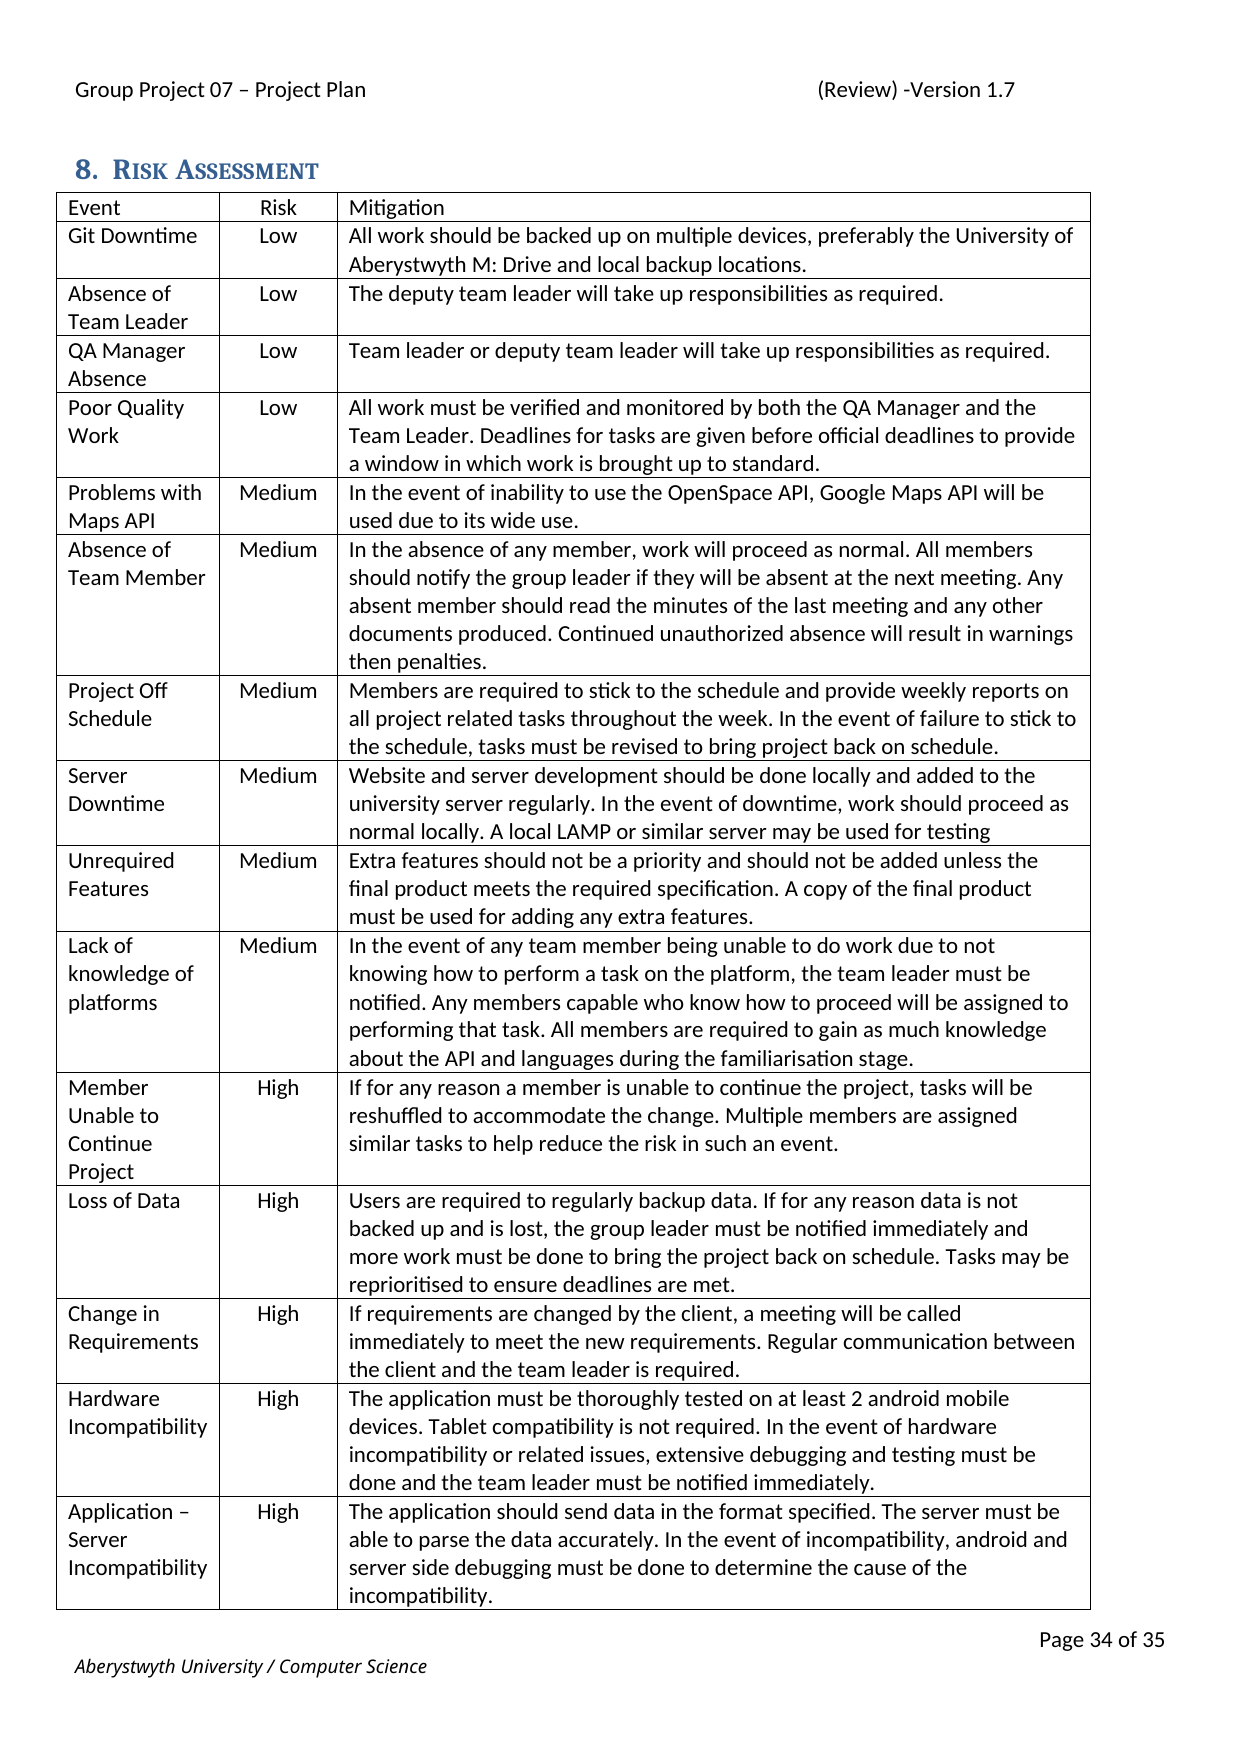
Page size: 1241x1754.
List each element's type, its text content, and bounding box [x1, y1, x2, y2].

table_cell Change in Requirements [57, 1299, 219, 1383]
table_cell High [220, 1497, 337, 1609]
table_cell Members are required to stick to the schedule and provide weekly reports on all project related tasks throughout the week. In the event of failure to stick to the schedule, tasks must be revised to bring project back on schedule. [338, 676, 1090, 760]
table_cell All work must be verified and monitored by both the QA Manager and the Team Leader. Deadlines for tasks are given before official deadlines to provide a window in which work is brought up to standard. [338, 393, 1090, 477]
table_cell In the event of any team member being unable to do work due to not knowing how to perform a task on the platform, the team leader must be notified. Any members capable who know how to proceed will be assigned to performing that task. All members are required to gain as much knowledge about the API and languages during the familiarisation stage. [338, 932, 1090, 1072]
table_cell Low [220, 222, 337, 278]
table_cell Server Downtime [57, 761, 219, 845]
table_cell Project Off Schedule [57, 676, 219, 760]
table_cell Absence of Team Leader [57, 279, 219, 335]
table_cell Medium [220, 932, 337, 1072]
table_cell Member Unable to Continue Project [57, 1073, 219, 1185]
table_cell In the absence of any member, work will proceed as normal. All members should notify the group leader if they will be absent at the next meeting. Any absent member should read the minutes of the last meeting and any other documents produced. Continued unauthorized absence will result in warnings then penalties. [338, 535, 1090, 675]
table_cell Medium [220, 846, 337, 931]
table_cell If for any reason a member is unable to continue the project, tasks will be reshuffled to accommodate the change. Multiple members are assigned similar tasks to help reduce the risk in such an event. [338, 1073, 1090, 1185]
table_cell All work should be backed up on multiple devices, preferably the University of Aberystwyth M: Drive and local backup locations. [338, 222, 1090, 278]
table_cell Loss of Data [57, 1186, 219, 1298]
subtitle Risk Assessment [75, 153, 1165, 187]
table_cell Low [220, 393, 337, 477]
table_cell Medium [220, 676, 337, 760]
table_header Risk [220, 193, 337, 221]
table_cell Low [220, 279, 337, 335]
table_cell Medium [220, 478, 337, 534]
table_cell Medium [220, 535, 337, 675]
table_cell QA Manager Absence [57, 336, 219, 392]
table_cell High [220, 1299, 337, 1383]
table_cell Git Downtime [57, 222, 219, 278]
table_cell Application – Server Incompatibility [57, 1497, 219, 1609]
table_cell High [220, 1384, 337, 1496]
table_cell Poor Quality Work [57, 393, 219, 477]
table_cell Hardware Incompatibility [57, 1384, 219, 1496]
table_cell Lack of knowledge of platforms [57, 932, 219, 1072]
table_cell The application should send data in the format specified. The server must be able to parse the data accurately. In the event of incompatibility, android and server side debugging must be done to determine the cause of the incompatibility. [338, 1497, 1090, 1609]
table_cell Users are required to regularly backup data. If for any reason data is not backed up and is lost, the group leader must be notified immediately and more work must be done to bring the project back on schedule. Tasks may be reprioritised to ensure deadlines are met. [338, 1186, 1090, 1298]
table_cell Problems with Maps API [57, 478, 219, 534]
table_cell High [220, 1186, 337, 1298]
table_cell Unrequired Features [57, 846, 219, 931]
table_header Mitigation [338, 193, 1090, 221]
table_cell Low [220, 336, 337, 392]
table_cell The deputy team leader will take up responsibilities as required. [338, 279, 1090, 335]
table_cell Website and server development should be done locally and added to the university server regularly. In the event of downtime, work should proceed as normal locally. A local LAMP or similar server may be used for testing [338, 761, 1090, 845]
table_cell In the event of inability to use the OpenSpace API, Google Maps API will be used due to its wide use. [338, 478, 1090, 534]
table_cell Medium [220, 761, 337, 845]
table_cell The application must be thoroughly tested on at least 2 android mobile devices. Tablet compatibility is not required. In the event of hardware incompatibility or related issues, extensive debugging and testing must be done and the team leader must be notified immediately. [338, 1384, 1090, 1496]
table_cell Team leader or deputy team leader will take up responsibilities as required. [338, 336, 1090, 392]
table_cell Absence of Team Member [57, 535, 219, 675]
table_cell High [220, 1073, 337, 1185]
table_header Event [57, 193, 219, 221]
table_cell Extra features should not be a priority and should not be added unless the final product meets the required specification. A copy of the final product must be used for adding any extra features. [338, 846, 1090, 931]
table_cell If requirements are changed by the client, a meeting will be called immediately to meet the new requirements. Regular communication between the client and the team leader is required. [338, 1299, 1090, 1383]
